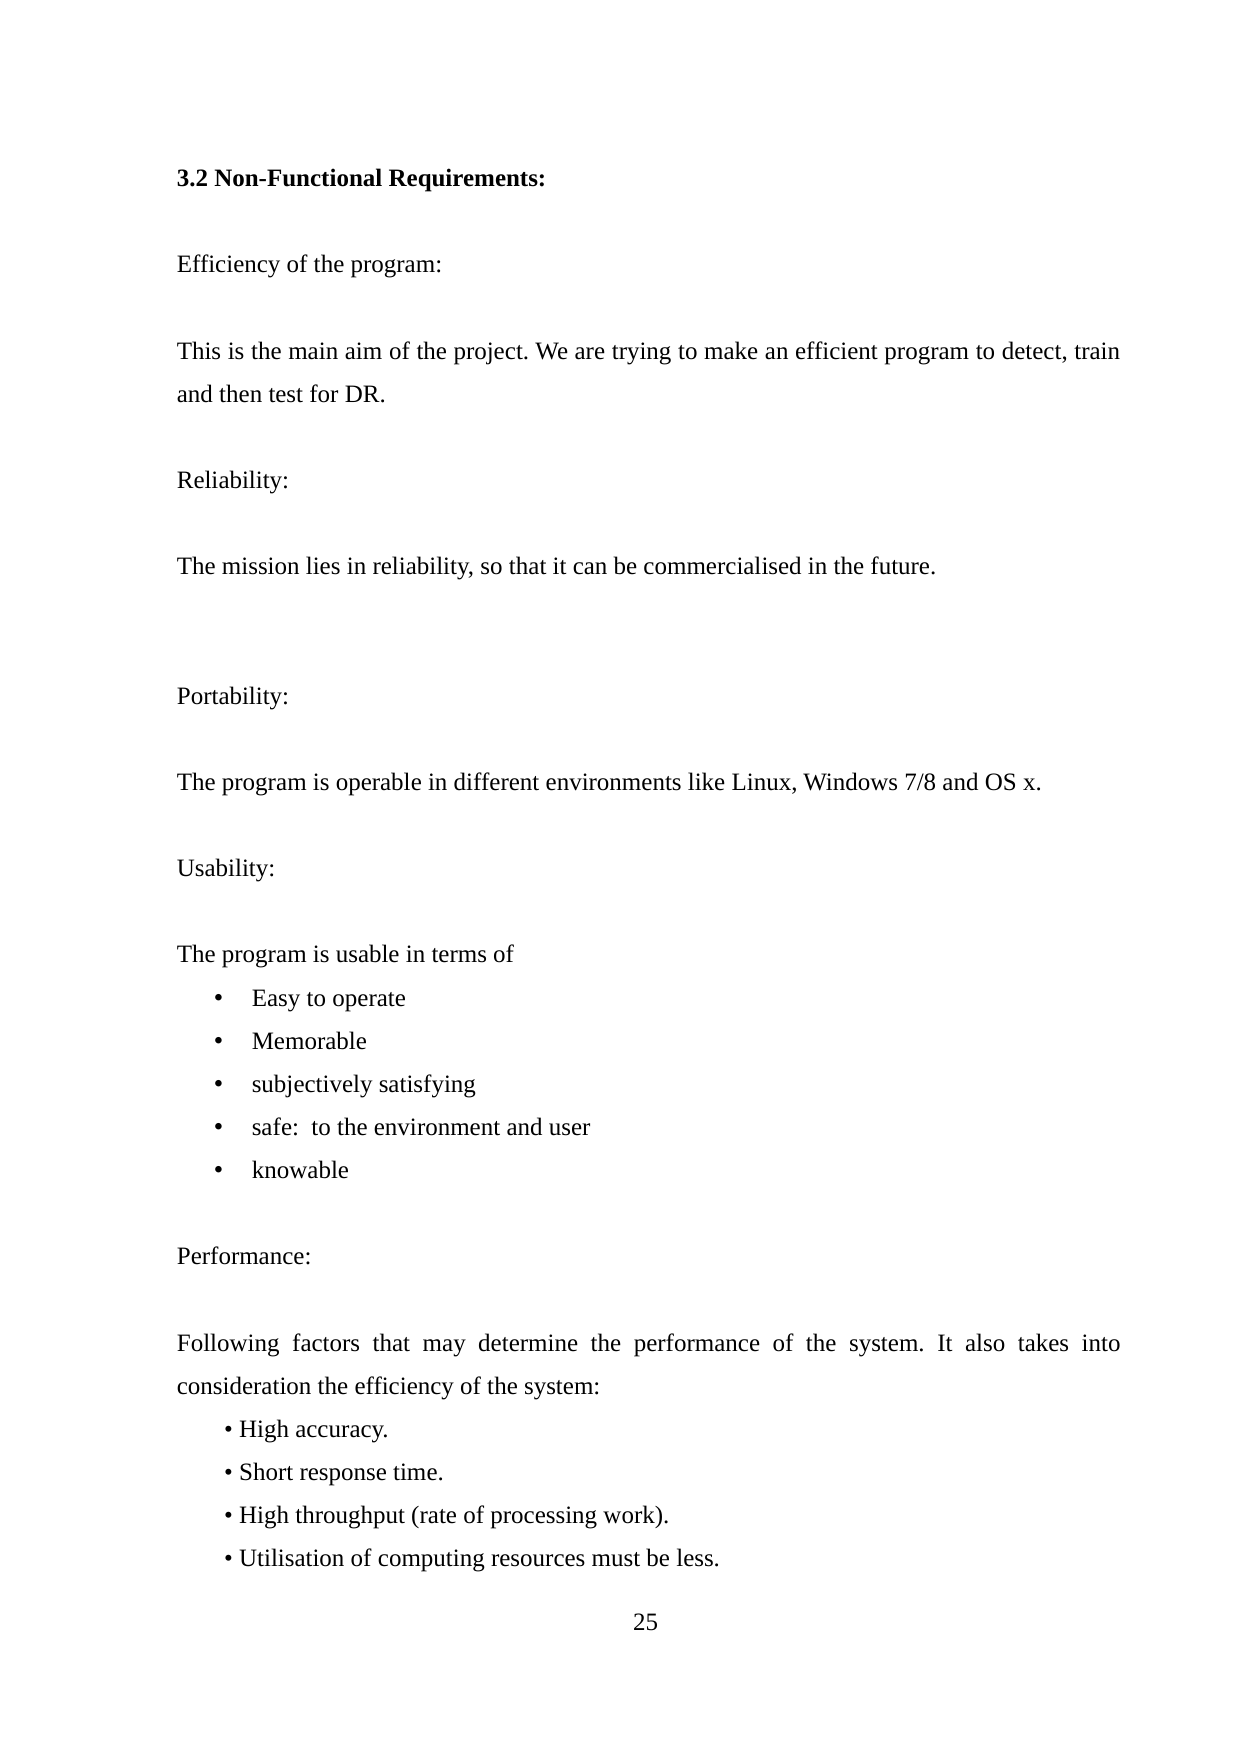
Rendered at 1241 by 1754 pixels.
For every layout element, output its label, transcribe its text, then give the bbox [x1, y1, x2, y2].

list safe: to the environment and user [214, 1112, 1122, 1141]
text Usability: [177, 853, 1122, 882]
text Efficiency of the program: [177, 249, 1122, 278]
list Easy to operate [214, 983, 1122, 1011]
text 3.2 Non-Functional Requirements: [177, 163, 1122, 192]
text • Short response time. [177, 1457, 1122, 1486]
text Performance: [177, 1241, 1122, 1270]
text This is the main aim of the project. We are trying to make an efficient program to detect, train and then test for DR. [177, 336, 1122, 408]
text Portability: [177, 681, 1122, 709]
list knowable [214, 1155, 1122, 1184]
text Following factors that may determine the performance of the system. It also takes into consideration the efficiency of the system: [177, 1328, 1122, 1399]
text Reliability: [177, 465, 1122, 494]
list Memorable [214, 1026, 1122, 1054]
text The mission lies in reliability, so that it can be commercialised in the future. [177, 551, 1122, 580]
text • Utilisation of computing resources must be less. [177, 1543, 1122, 1572]
text • High throughput (rate of processing work). [177, 1500, 1122, 1529]
text • High accuracy. [177, 1414, 1122, 1443]
text The program is operable in different environments like Linux, Windows 7/8 and OS x. [177, 767, 1122, 796]
text The program is usable in terms of [177, 939, 1122, 968]
list subjectively satisfying [214, 1069, 1122, 1098]
